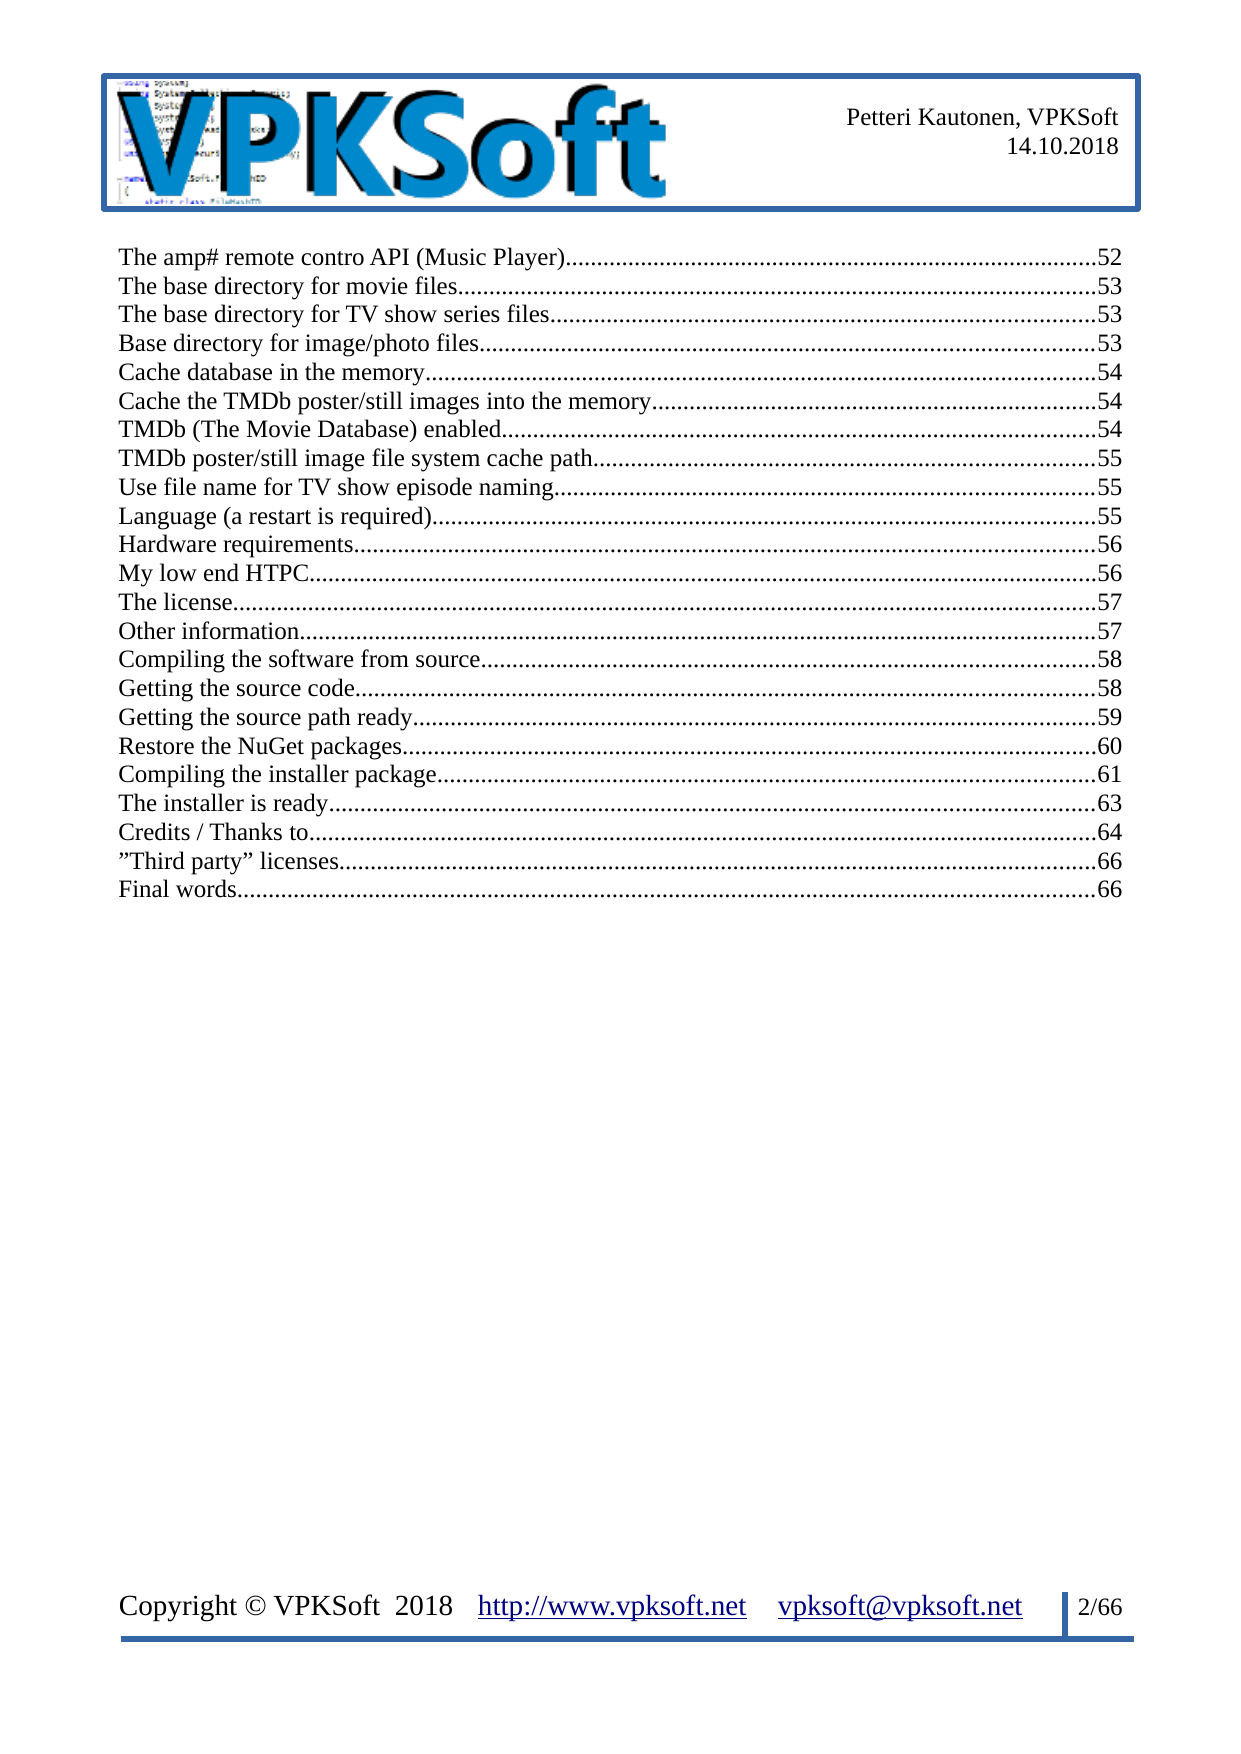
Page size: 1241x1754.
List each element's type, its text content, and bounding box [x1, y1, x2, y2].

text Cache the TMDb poster/still images into the memory 54 [118, 386, 1122, 414]
text TMDb poster/still image file system cache path 55 [118, 443, 1122, 472]
text TMDb (The Movie Database) enabled 54 [118, 414, 1122, 443]
text Restore the NuGet packages 60 [118, 731, 1122, 759]
text Compiling the software from source 58 [118, 644, 1122, 673]
text Cache database in the memory 54 [118, 357, 1122, 386]
text Credits / Thanks to 64 [118, 817, 1122, 846]
text Hardware requirements 56 [118, 529, 1122, 558]
text Getting the source code 58 [118, 673, 1122, 702]
text Compiling the installer package 61 [118, 759, 1122, 788]
picture [116, 81, 672, 204]
text The installer is ready 63 [118, 788, 1122, 817]
text Getting the source path ready 59 [118, 702, 1122, 731]
text The amp# remote contro API (Music Player) 52 [118, 242, 1122, 271]
text Language (a restart is required) 55 [118, 501, 1122, 529]
text ”Third party” licenses 66 [118, 846, 1122, 874]
text Base directory for image/photo files 53 [118, 328, 1122, 357]
text Other information 57 [118, 616, 1122, 644]
text The base directory for movie files 53 [118, 271, 1122, 299]
text Use file name for TV show episode naming 55 [118, 472, 1122, 501]
text The license 57 [118, 587, 1122, 616]
text My low end HTPC 56 [118, 558, 1122, 587]
text Final words 66 [118, 874, 1122, 903]
text The base directory for TV show series files 53 [118, 299, 1122, 328]
